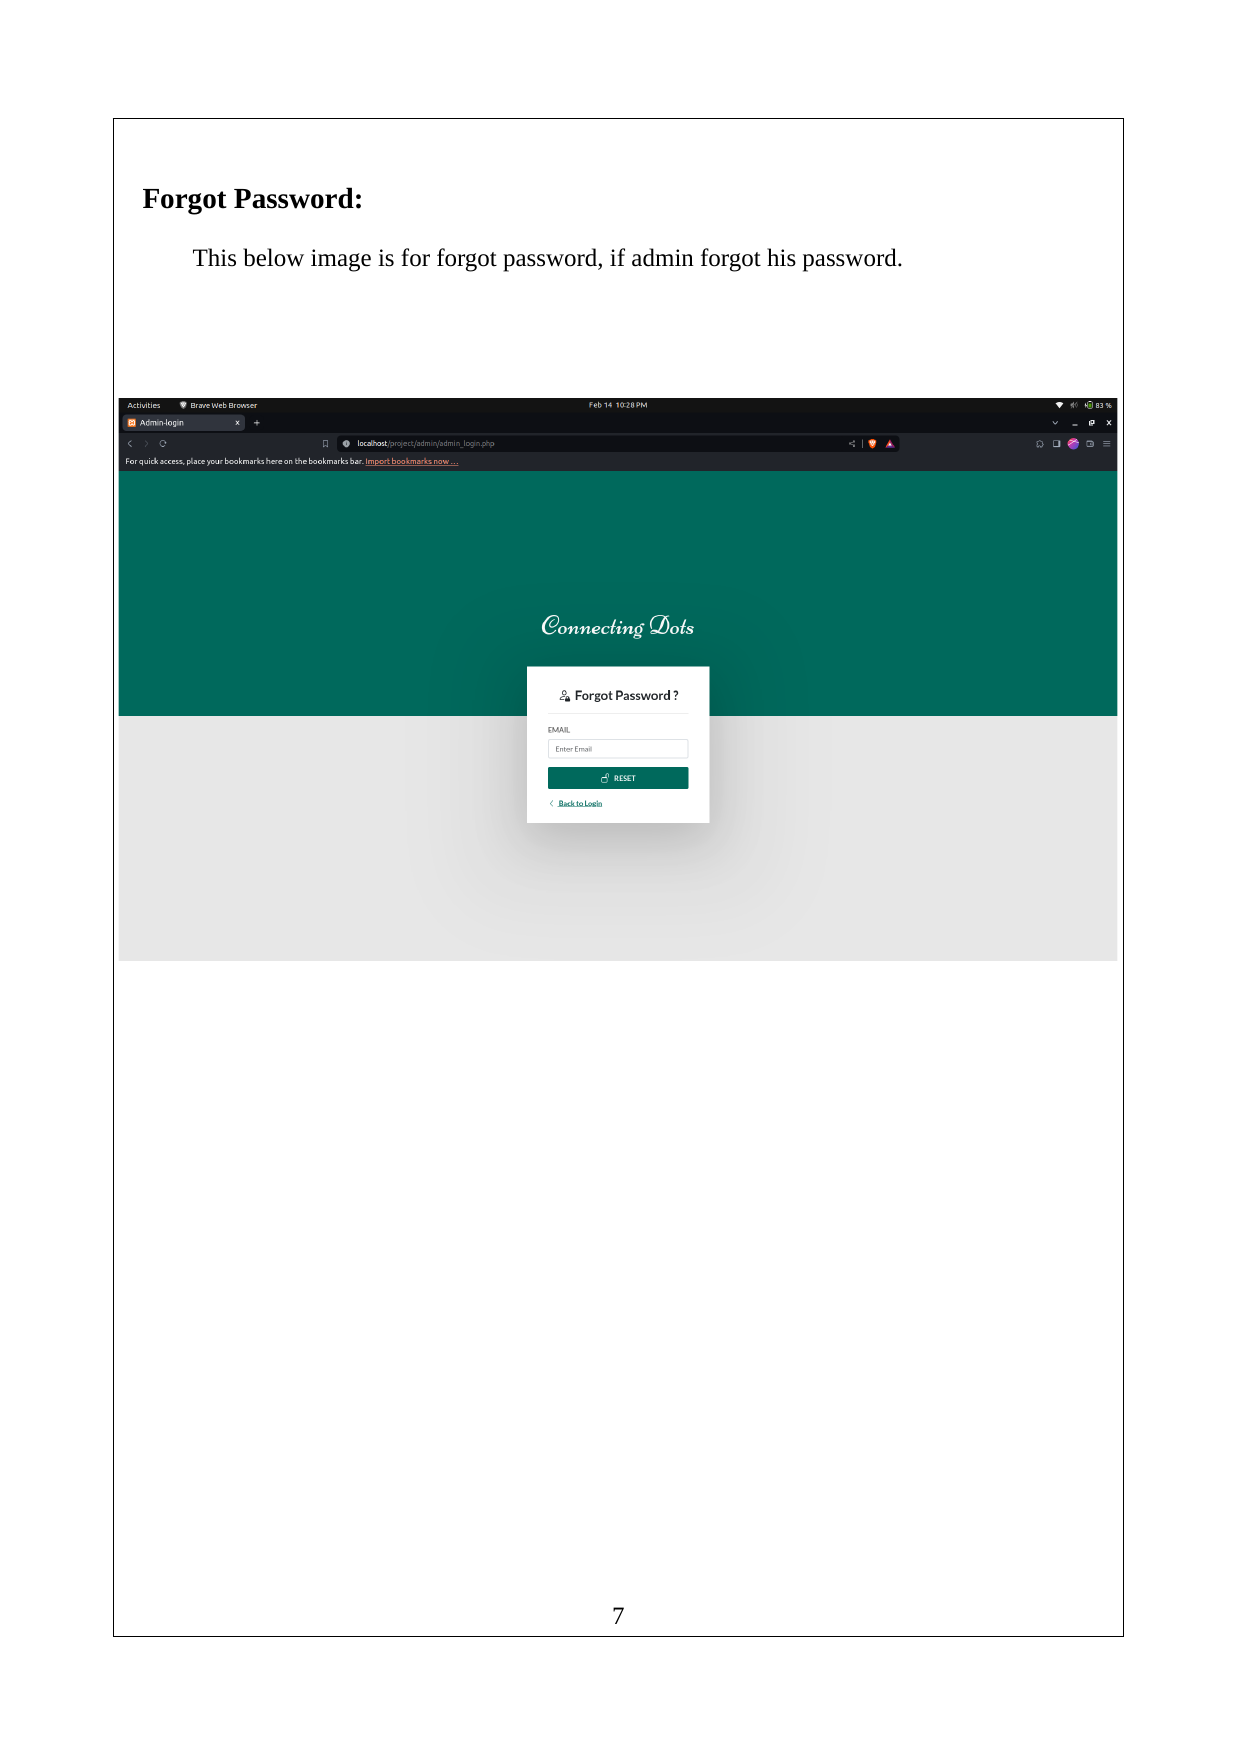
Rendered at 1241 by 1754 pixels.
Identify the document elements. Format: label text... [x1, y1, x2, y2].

text Forgot Password: [142, 181, 1117, 215]
text This below image is for forgot password, if admin forgot his password. [142, 239, 1117, 272]
picture [118, 398, 1118, 961]
